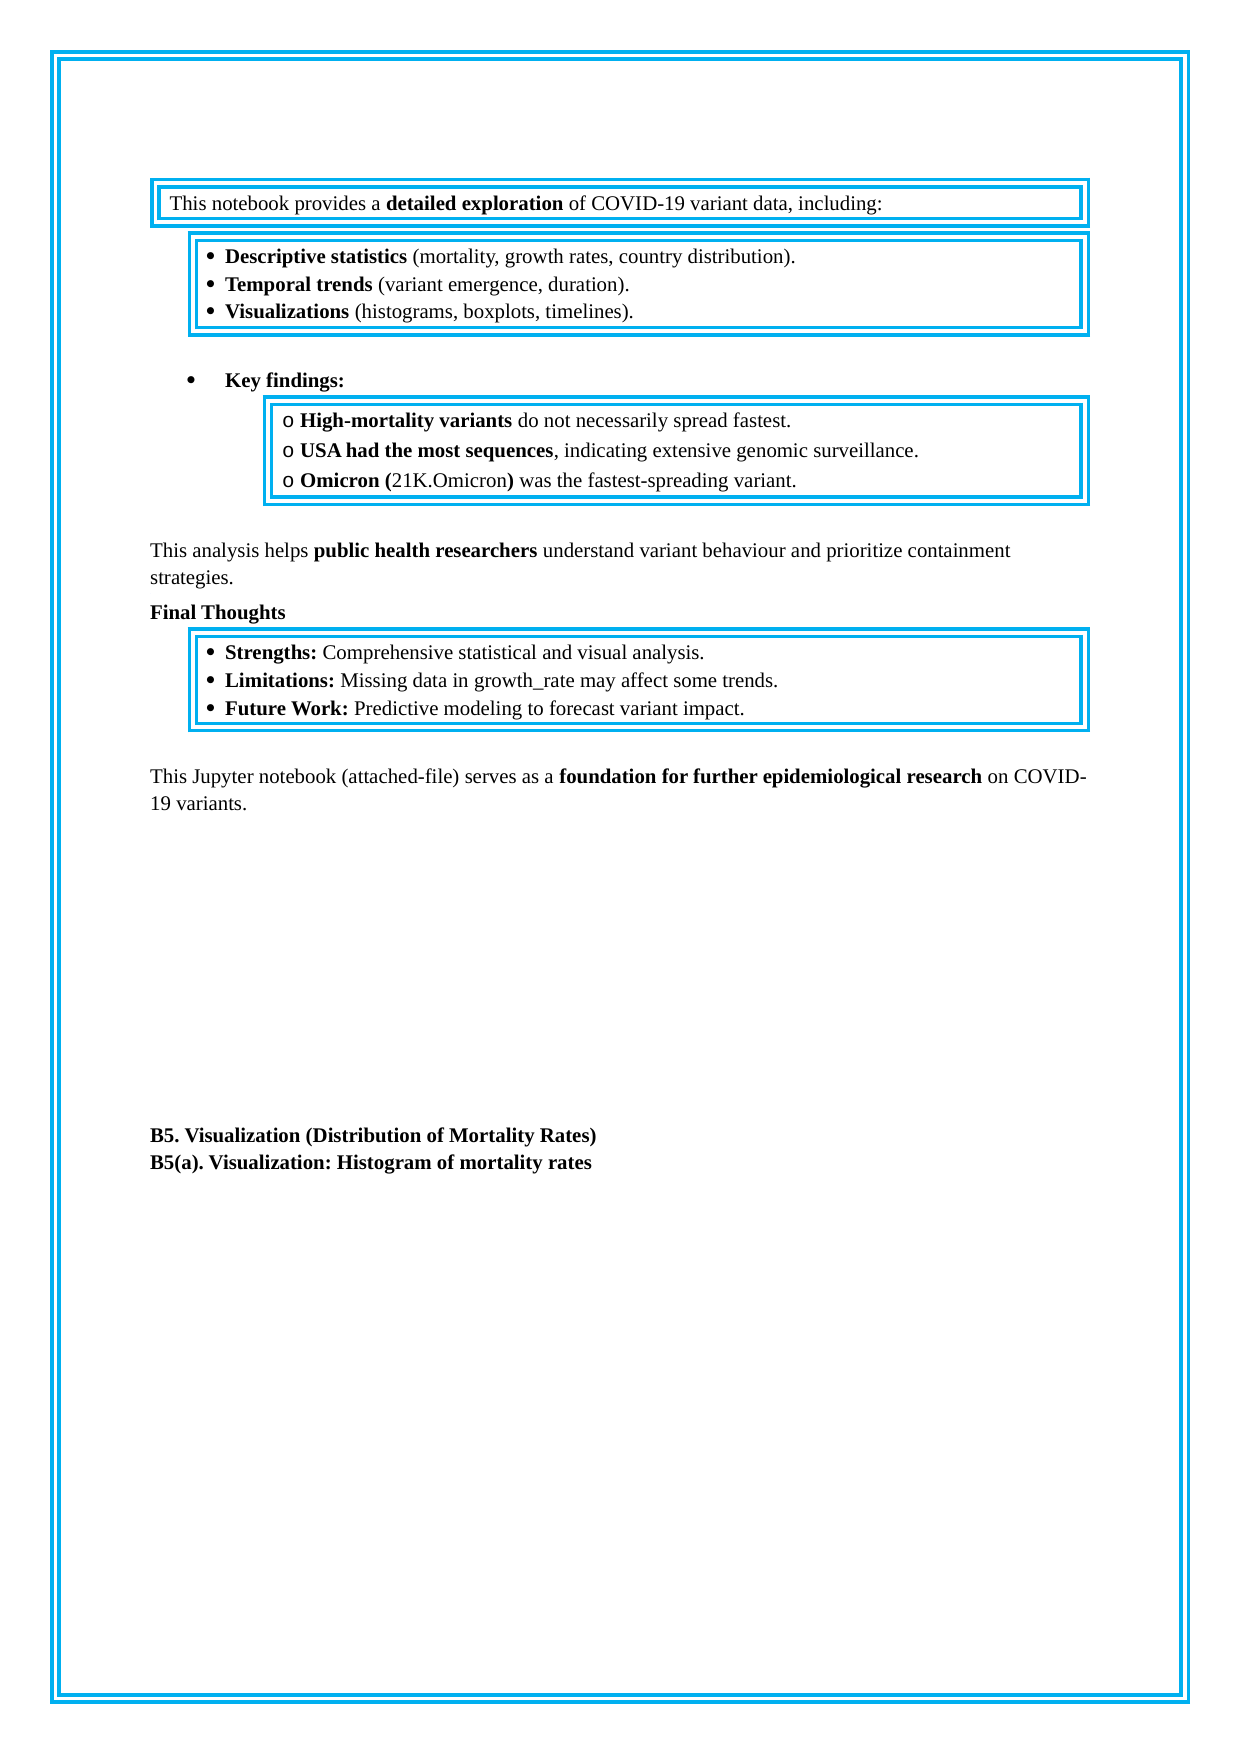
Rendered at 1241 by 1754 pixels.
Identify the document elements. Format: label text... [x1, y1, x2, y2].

text This Jupyter notebook (attached-file) serves as a foundation for further epidemiological research on COVID-19 variants. [150, 764, 1090, 815]
list Temporal trends (variant emergence, duration). [198, 259, 1079, 286]
list Future Work: Predictive modeling to forecast variant impact. [191, 682, 1087, 729]
text B5. Visualization (Distribution of Mortality Rates) [150, 1122, 1090, 1147]
text Final Thoughts [150, 599, 1090, 624]
list Descriptive statistics (mortality, growth rates, country distribution). [191, 235, 1087, 259]
list Strengths: Comprehensive statistical and visual analysis. [191, 631, 1087, 655]
list Limitations: Missing data in growth_rate may affect some trends. [198, 655, 1079, 682]
list USA had the most sequences, indicating extensive genomic surveillance. [273, 425, 1079, 454]
list Key findings: [187, 368, 1090, 392]
text This notebook provides a detailed exploration of COVID-19 variant data, including: [154, 181, 1087, 224]
list Visualizations (histograms, boxplots, timelines). [191, 286, 1087, 333]
text B5(a). Visualization: Histogram of mortality rates [150, 1150, 1090, 1174]
list Omicron (21K.Omicron) was the fastest-spreading variant. [266, 454, 1087, 503]
text This analysis helps public health researchers understand variant behaviour and prioritize containment strategies. [150, 538, 1090, 589]
list High-mortality variants do not necessarily spread fastest. [266, 399, 1087, 425]
